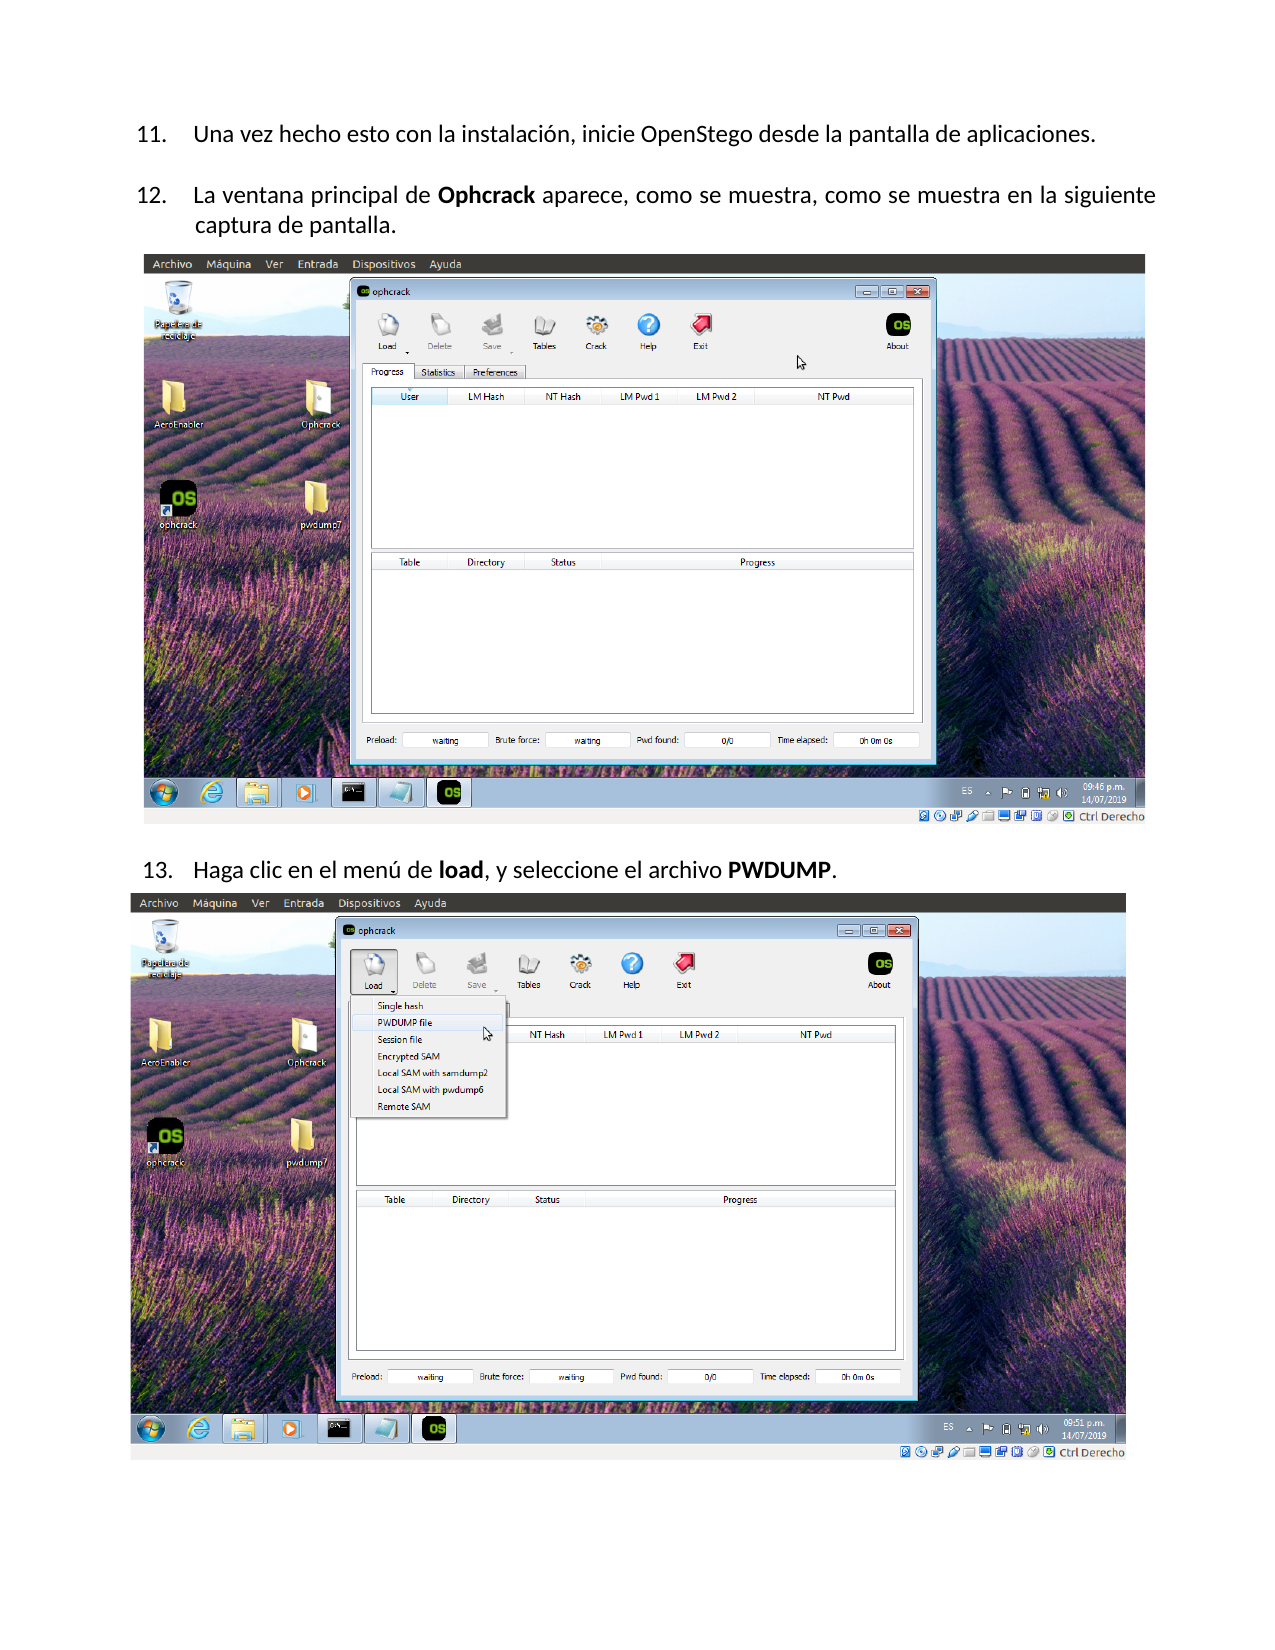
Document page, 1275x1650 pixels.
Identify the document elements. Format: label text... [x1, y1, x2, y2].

picture [130, 893, 1126, 1460]
list La ventana principal de Ophcrack aparece, como se muestra, como se muestra en la siguiente captura de pantalla. [136, 179, 1157, 240]
list Haga clic en el menú de load, y seleccione el archivo PWDUMP. [142, 854, 1157, 884]
list Una vez hecho esto con la instalación, inicie OpenStego desde la pantalla de aplicaciones. [136, 118, 1157, 149]
picture [143, 254, 1146, 824]
